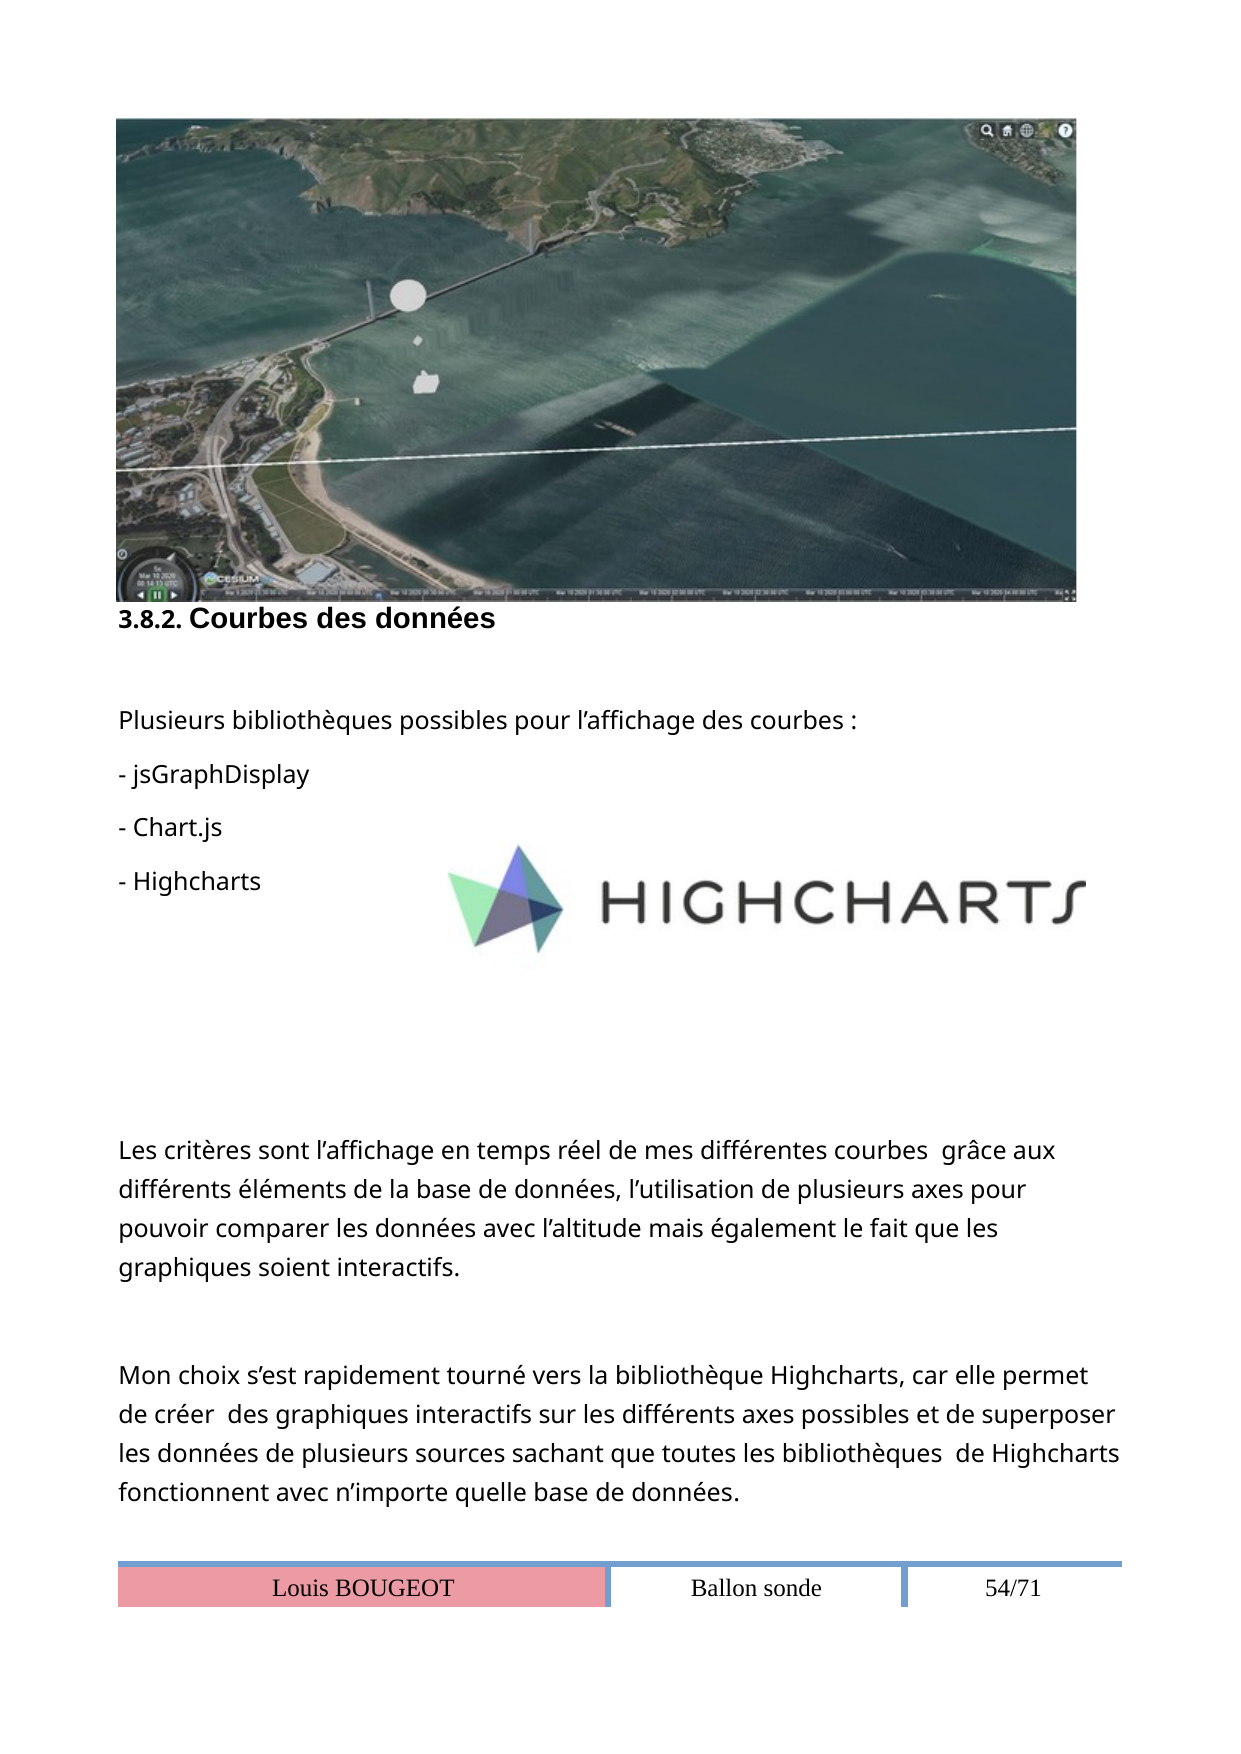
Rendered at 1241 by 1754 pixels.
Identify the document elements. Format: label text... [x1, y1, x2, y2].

text [1086, 864, 1122, 898]
text [1086, 756, 1122, 790]
text - Highcharts [118, 864, 447, 898]
text [1086, 810, 1122, 844]
picture [447, 743, 1086, 1063]
text Plusieurs bibliothèques possibles pour l’affichage des courbes : [118, 702, 1122, 737]
text - Chart.js [118, 810, 447, 844]
text Mon choix s’est rapidement tourné vers la bibliothèque Highcharts, car elle permet de créer des graphiques interactifs sur les différents axes possibles et de superposer les données de plusieurs sources sachant que toutes les bibliothèques de Highcharts fonctionnent avec n’importe quelle base de données. [118, 1357, 1122, 1509]
picture [116, 118, 1077, 602]
subtitle Courbes des données [118, 323, 1122, 636]
text - jsGraphDisplay [118, 756, 447, 790]
text Les critères sont l’affichage en temps réel de mes différentes courbes grâce aux différents éléments de la base de données, l’utilisation de plusieurs axes pour pouvoir comparer les données avec l’altitude mais également le fait que les graphiques soient interactifs. [118, 1132, 1122, 1284]
